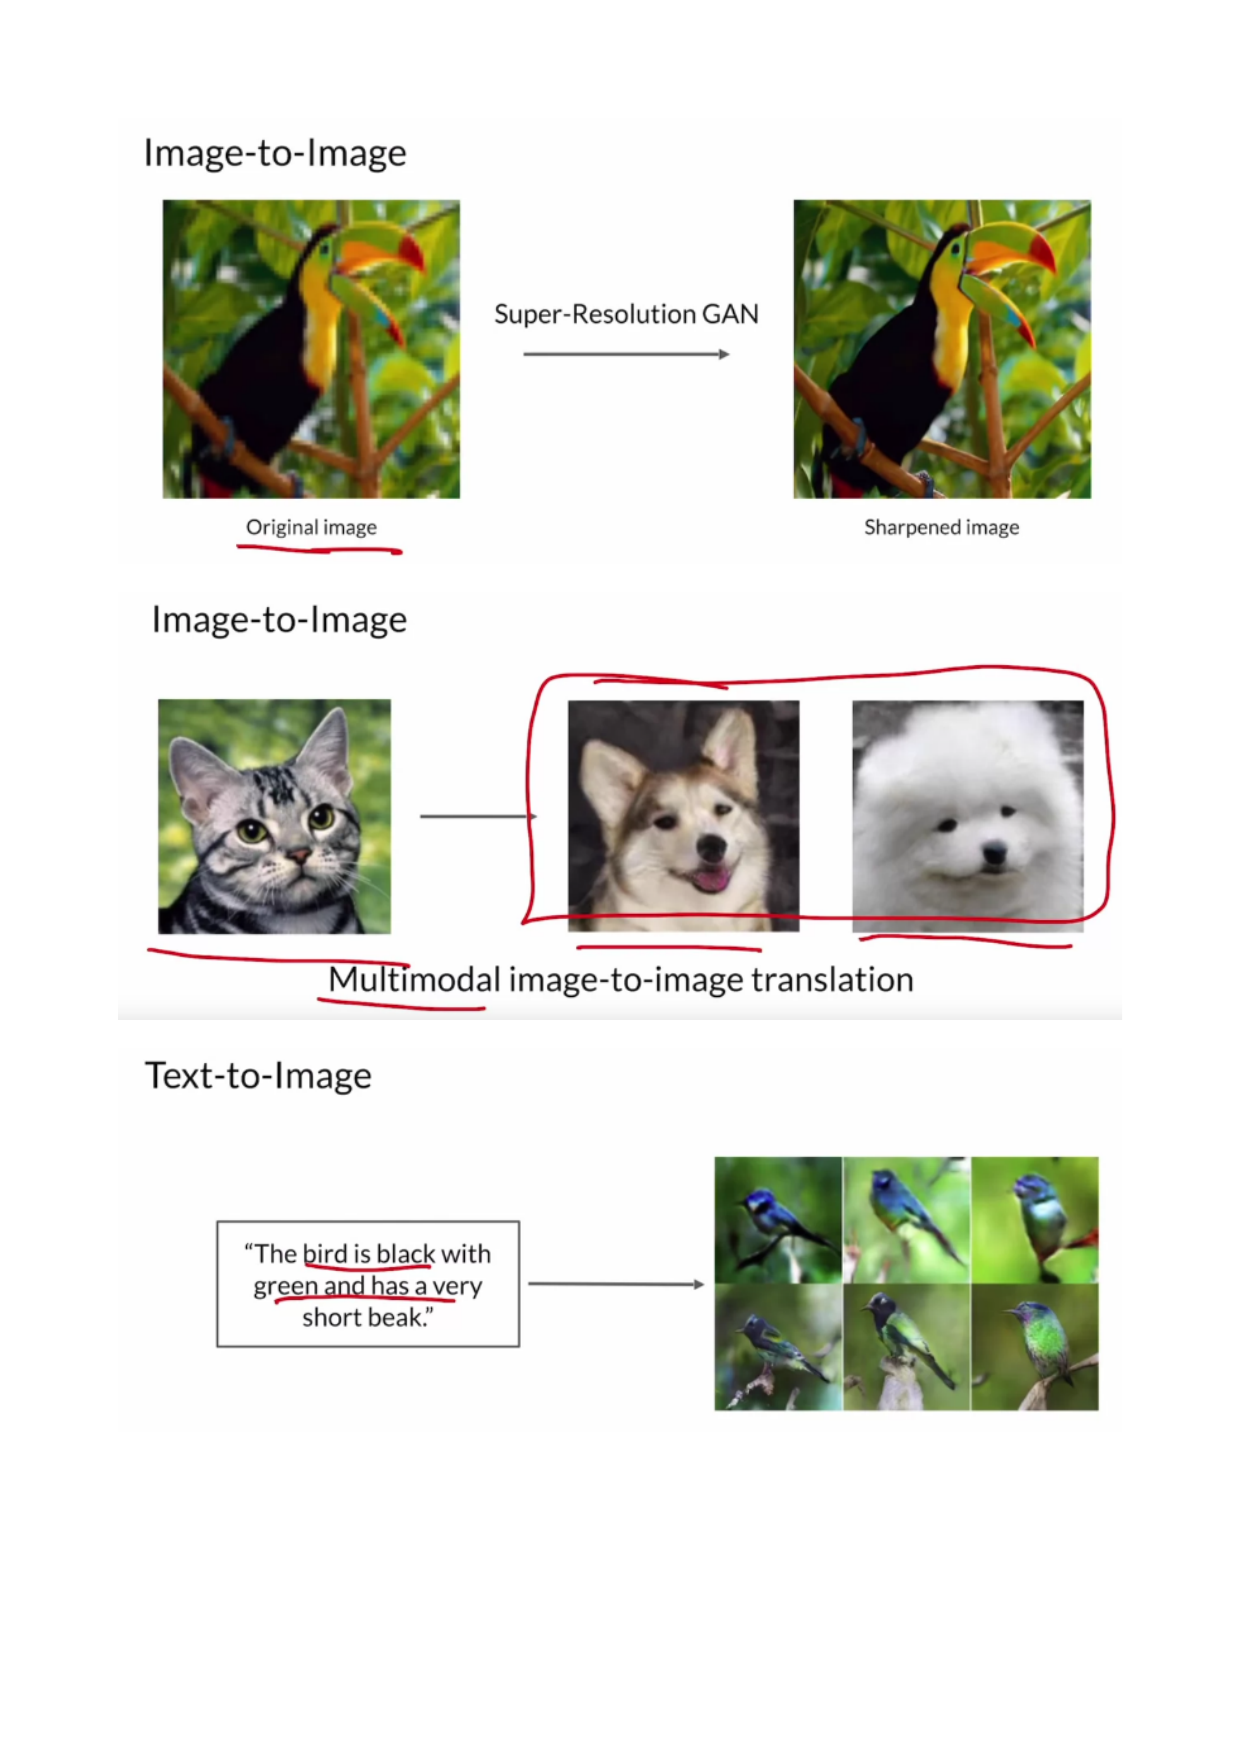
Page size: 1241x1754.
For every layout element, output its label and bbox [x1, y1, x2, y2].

picture [118, 118, 1123, 564]
picture [118, 592, 1123, 1020]
picture [118, 1048, 1123, 1432]
